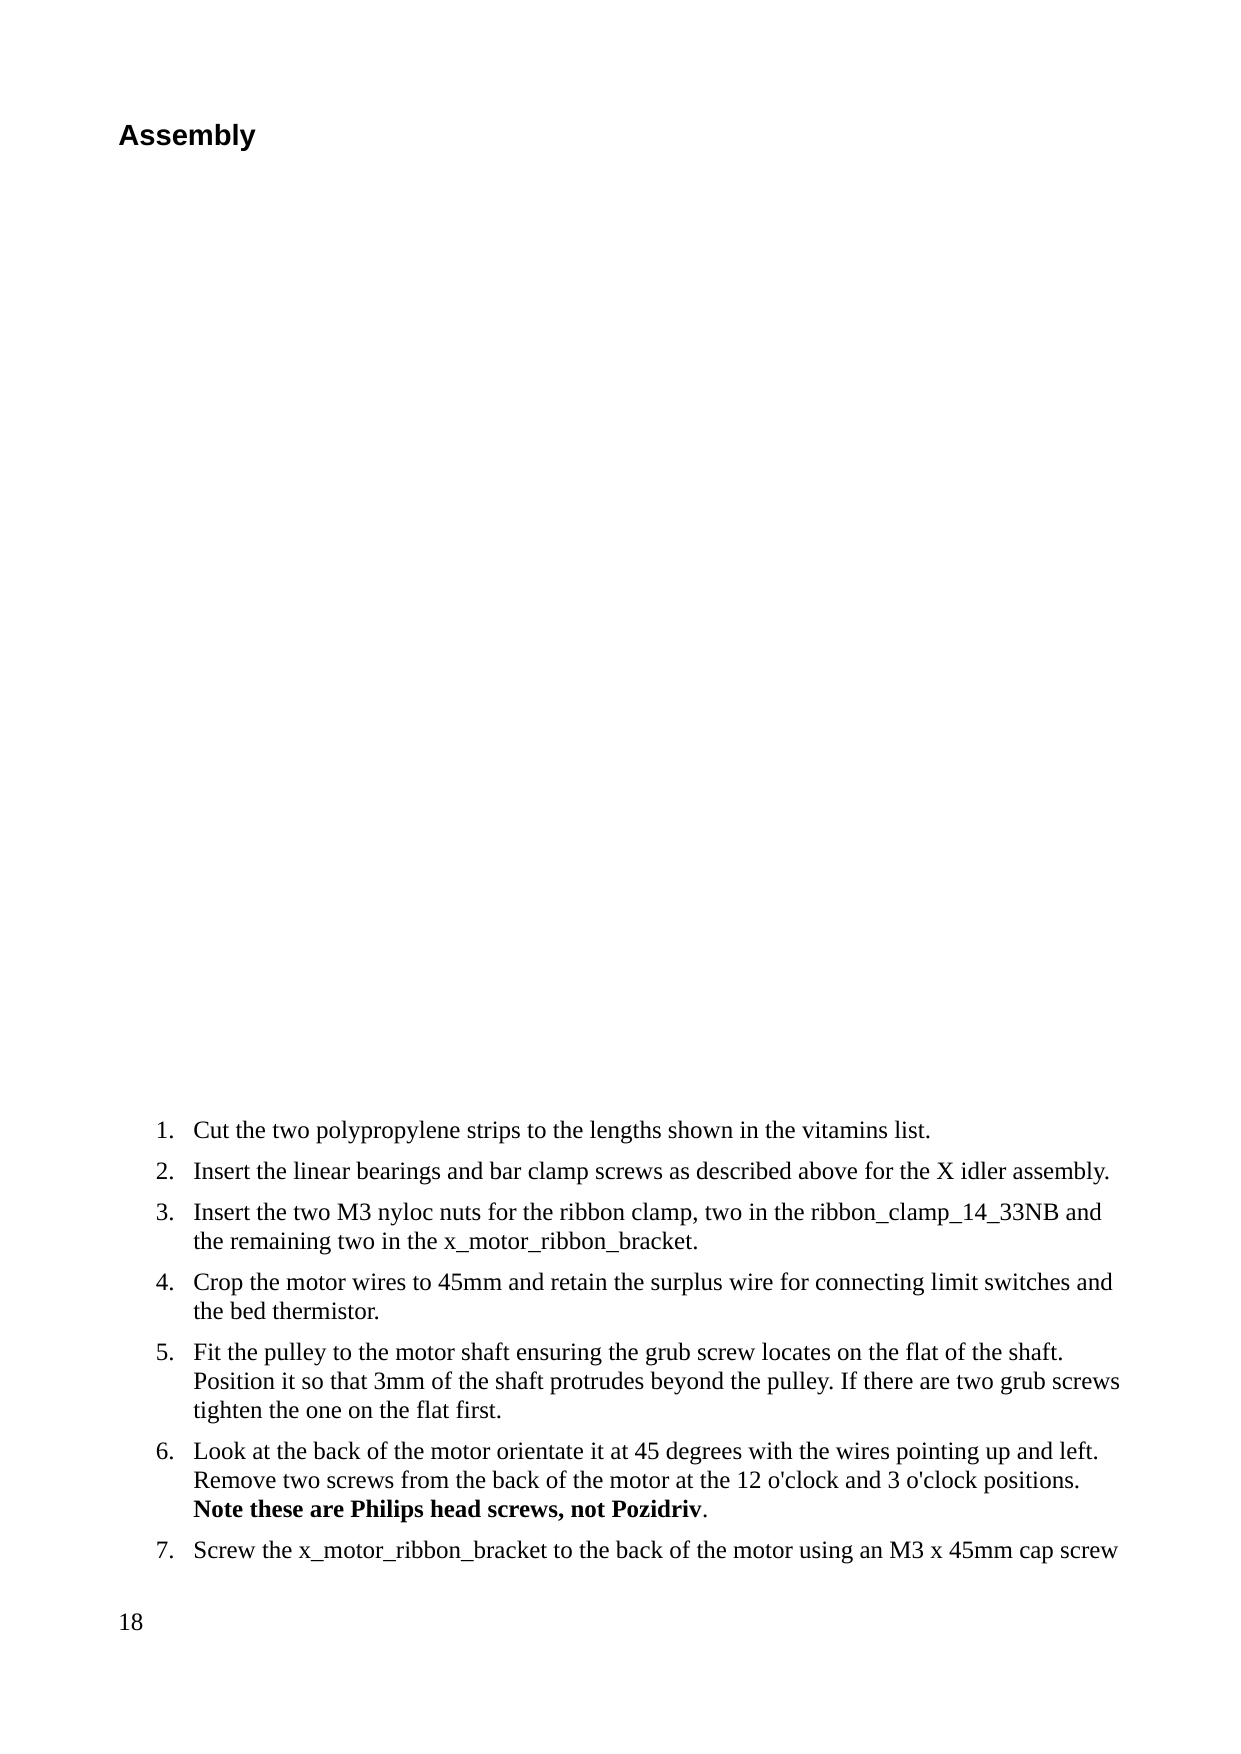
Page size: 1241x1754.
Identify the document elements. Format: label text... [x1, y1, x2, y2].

list Crop the motor wires to 45mm and retain the surplus wire for connecting limit switches and the bed thermistor. [156, 1267, 1122, 1325]
list Insert the two M3 nyloc nuts for the ribbon clamp, two in the ribbon_clamp_14_33NB and the remaining two in the x_motor_ribbon_bracket. [156, 1197, 1122, 1255]
list Fit the pulley to the motor shaft ensuring the grub screw locates on the flat of the shaft. Position it so that 3mm of the shaft protrudes beyond the pulley. If there are two grub screws tighten the one on the flat first. [156, 1337, 1122, 1424]
list Look at the back of the motor orientate it at 45 degrees with the wires pointing up and left. Remove two screws from the back of the motor at the 12 o'clock and 3 o'clock positions. Note these are Philips head screws, not Pozidriv. [156, 1436, 1122, 1522]
list Screw the x_motor_ribbon_bracket to the back of the motor using an M3 x 45mm cap screw [156, 1535, 1122, 1564]
subtitle Assembly [118, 118, 1122, 152]
list Cut the two polypropylene strips to the lengths shown in the vitamins list. [156, 1115, 1122, 1144]
list Insert the linear bearings and bar clamp screws as described above for the X idler assembly. [156, 1156, 1122, 1185]
